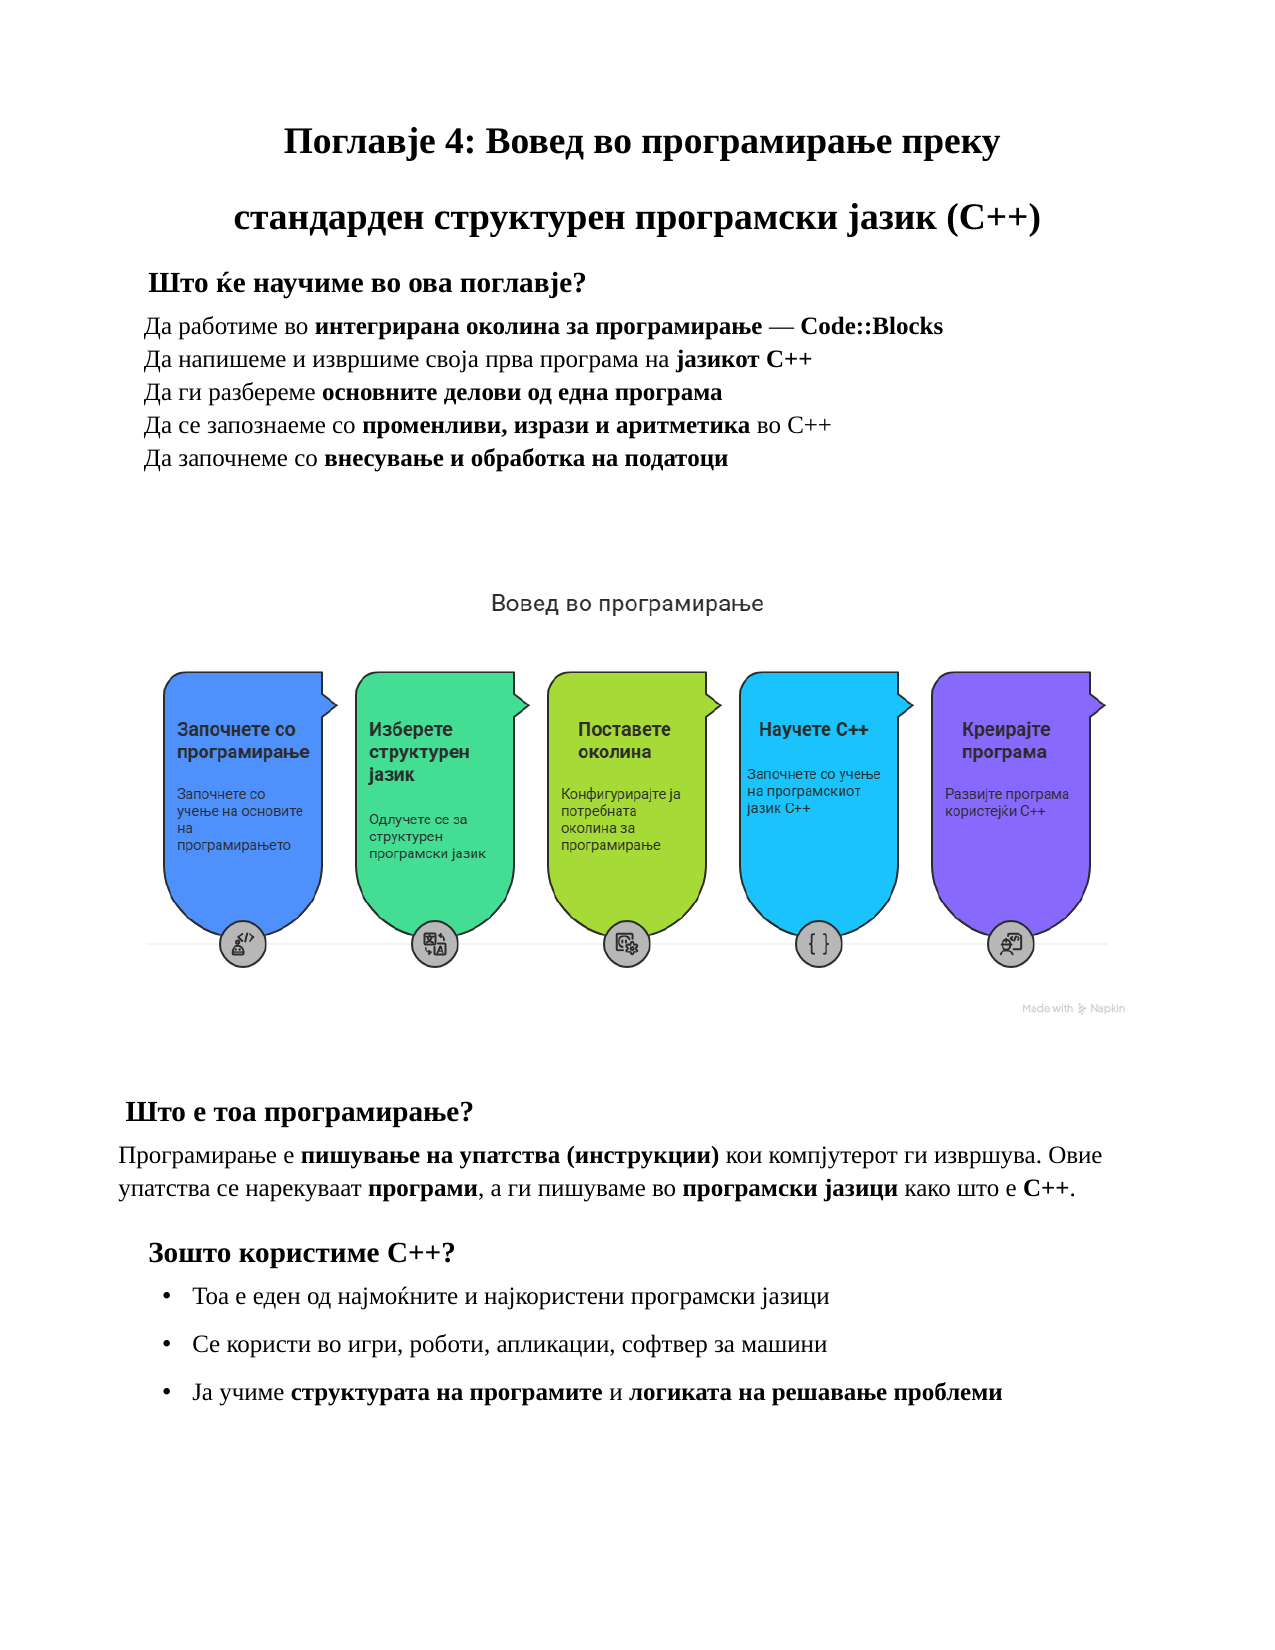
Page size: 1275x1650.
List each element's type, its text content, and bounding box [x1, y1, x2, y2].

picture [107, 541, 1147, 1034]
subtitle 🎯 Што ќе научиме во ова поглавје? [118, 265, 1157, 298]
subtitle Поглавје 4: Вовед во програмирање преку [118, 118, 1157, 161]
list Ја учиме структурата на програмите и логиката на решавање проблеми [162, 1377, 1157, 1405]
list Тоа е еден од најмоќните и најкористени програмски јазици [162, 1281, 1157, 1310]
text Програмирање е пишување на упатства (инструкции) кои компјутерот ги извршува. Овие упатства се нарекуваат програми, а ги пишуваме во програмски јазици како што е C++. [118, 1140, 1157, 1202]
subtitle стандарден структурен програмски јазик (C++) [118, 194, 1157, 238]
subtitle 🧑‍💻 Што е тоа програмирање? [118, 1094, 1157, 1128]
list Се користи во игри, роботи, апликации, софтвер за машини [162, 1329, 1157, 1358]
subtitle 💡 Зошто користиме C++? [118, 1235, 1157, 1269]
text ✅ Да работиме во интегрирана околина за програмирање — Code::Blocks ✅ Да напишеме и извршиме своја прва програма на јазикот C++ ✅ Да ги разбереме основните делови од една програма ✅ Да се запознаеме со променливи, изрази и аритметика во C++ ✅ Да започнеме со внесување и обработка на податоци [118, 311, 1157, 472]
